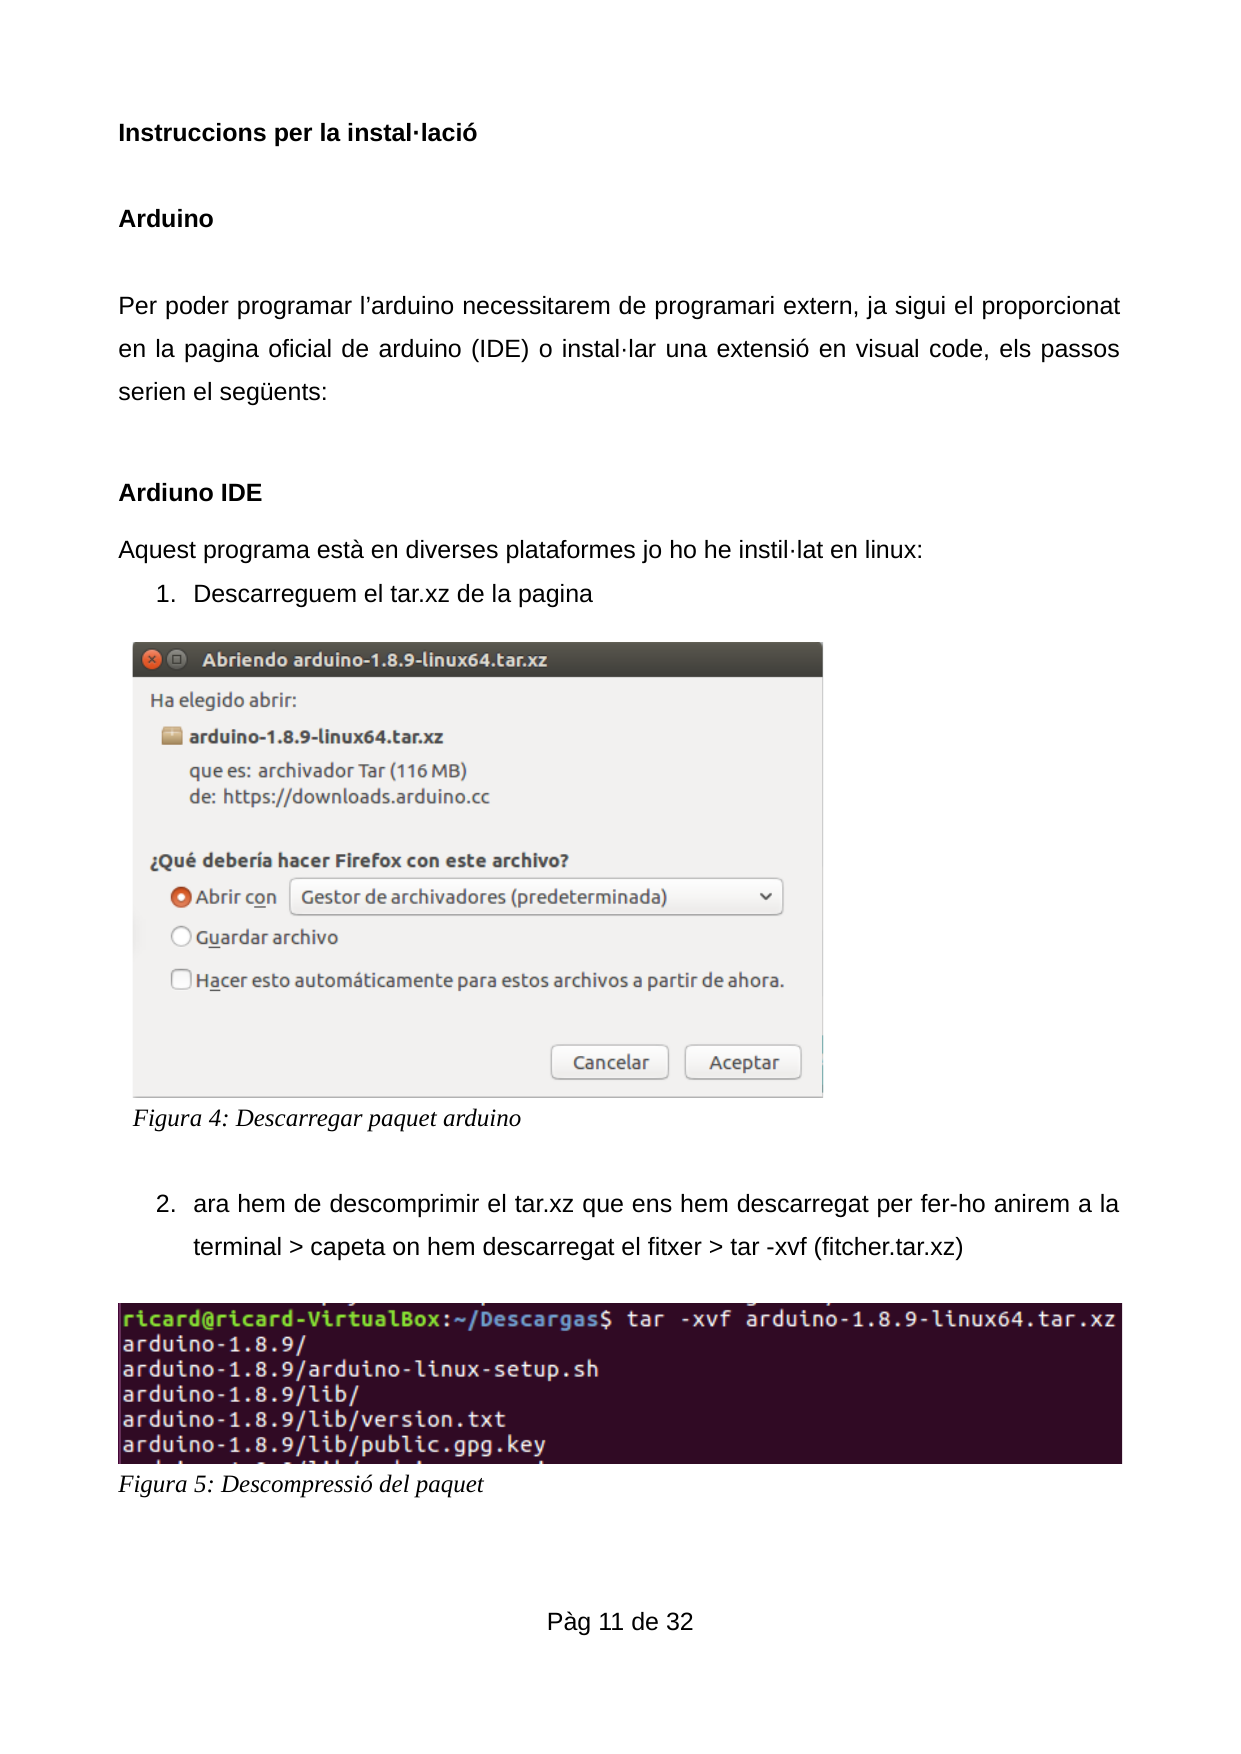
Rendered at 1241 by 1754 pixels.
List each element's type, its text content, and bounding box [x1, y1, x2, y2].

picture [132, 642, 824, 1098]
text Figura 4: Descarregar paquet arduino [133, 1098, 823, 1131]
subtitle Arduino [118, 204, 1122, 233]
picture [118, 1303, 1123, 1464]
subtitle Instruccions per la instal·lació [118, 118, 1122, 147]
text Aquest programa està en diverses plataformes jo ho he instil·lat en linux: [118, 535, 1122, 564]
subtitle Ardiuno IDE [118, 478, 1122, 506]
text Per poder programar l’arduino necessitarem de programari extern, ja sigui el proporcionat en la pagina oficial de arduino (IDE) o instal·lar una extensió en visual code, els passos serien el següents: [118, 291, 1122, 406]
list ara hem de descomprimir el tar.xz que ens hem descarregat per fer-ho anirem a la terminal > capeta on hem descarregat el fitxer > tar -xvf (fitcher.tar.xz) [156, 1189, 1122, 1261]
list Descarreguem el tar.xz de la pagina [156, 578, 1122, 607]
text Figura 5: Descompressió del paquet [118, 1464, 1122, 1498]
